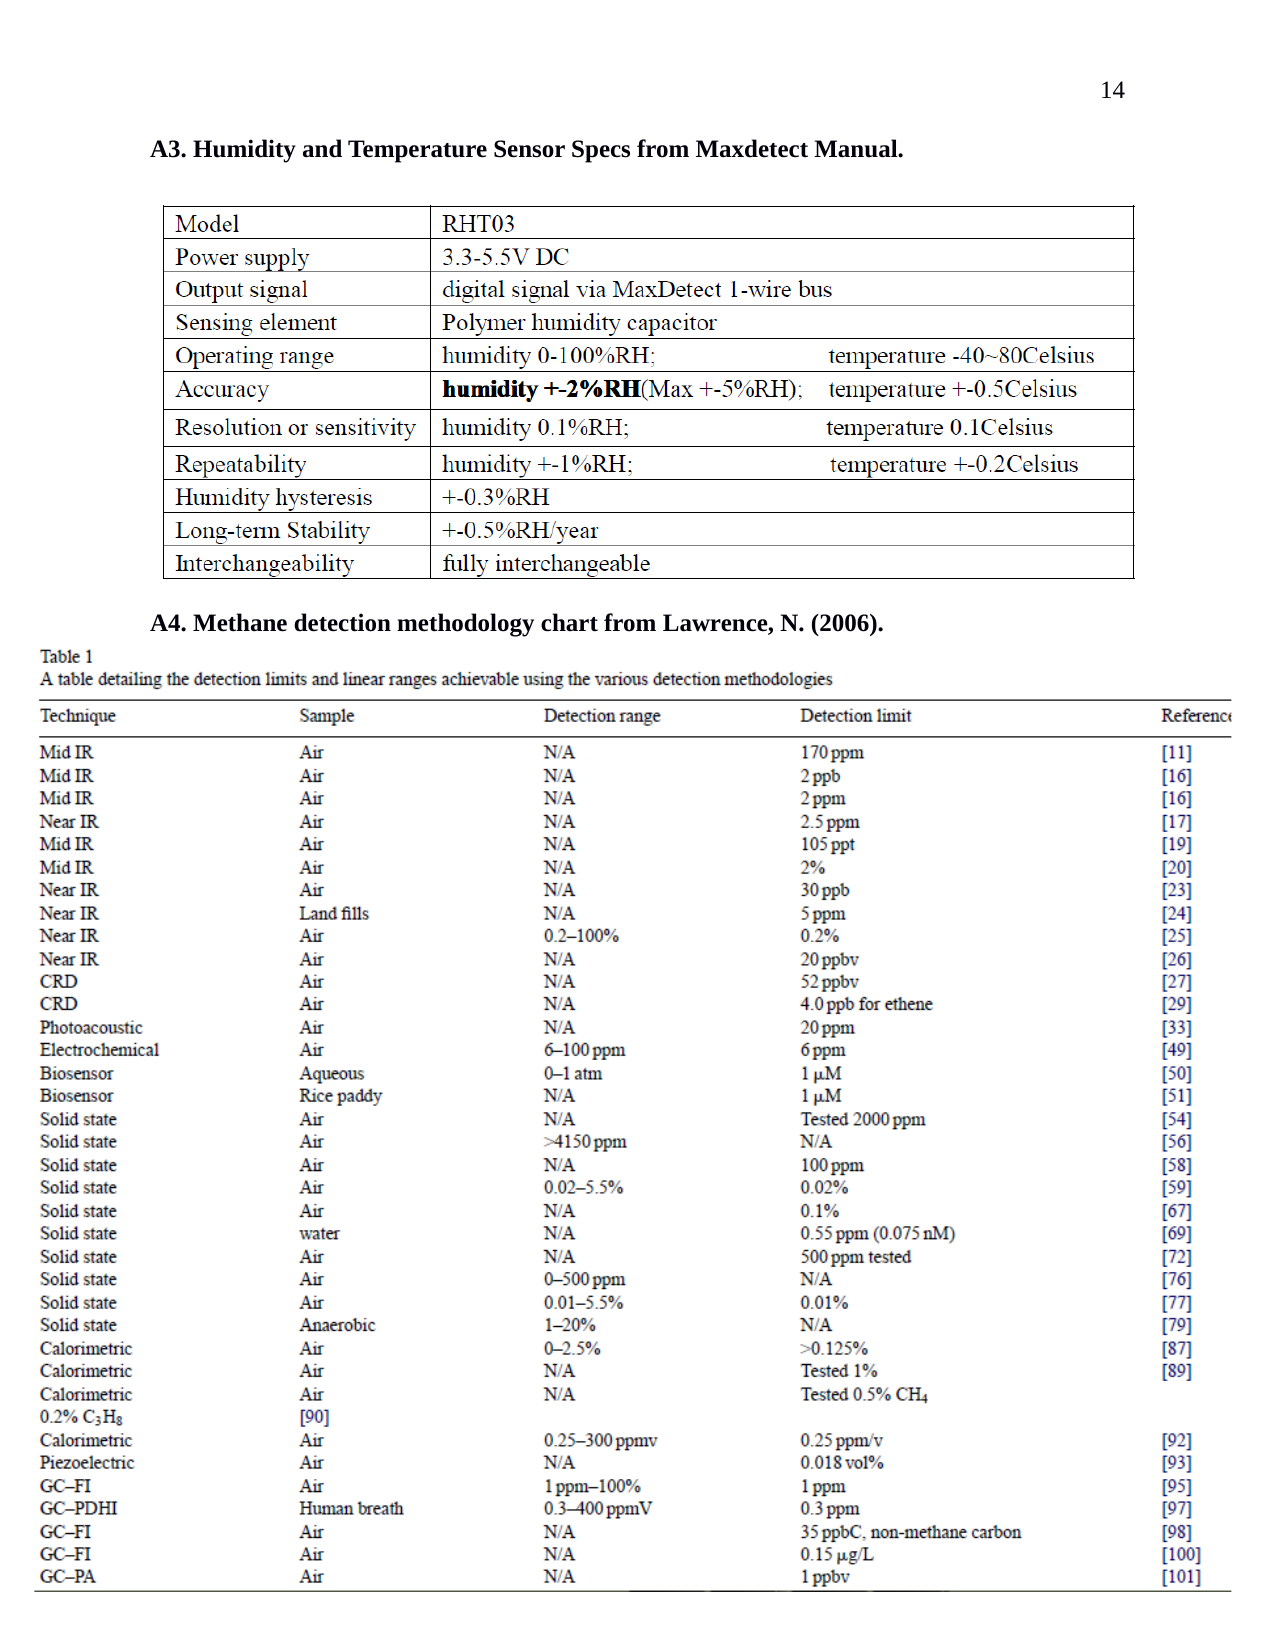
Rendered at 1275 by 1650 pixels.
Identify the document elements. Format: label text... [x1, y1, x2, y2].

text A4. Methane detection methodology chart from Lawrence, N. (2006). [150, 608, 1125, 637]
text A3. Humidity and Temperature Sensor Specs from Maxdetect Manual. [150, 134, 1125, 162]
picture [161, 203, 1136, 580]
picture [34, 642, 1232, 1592]
